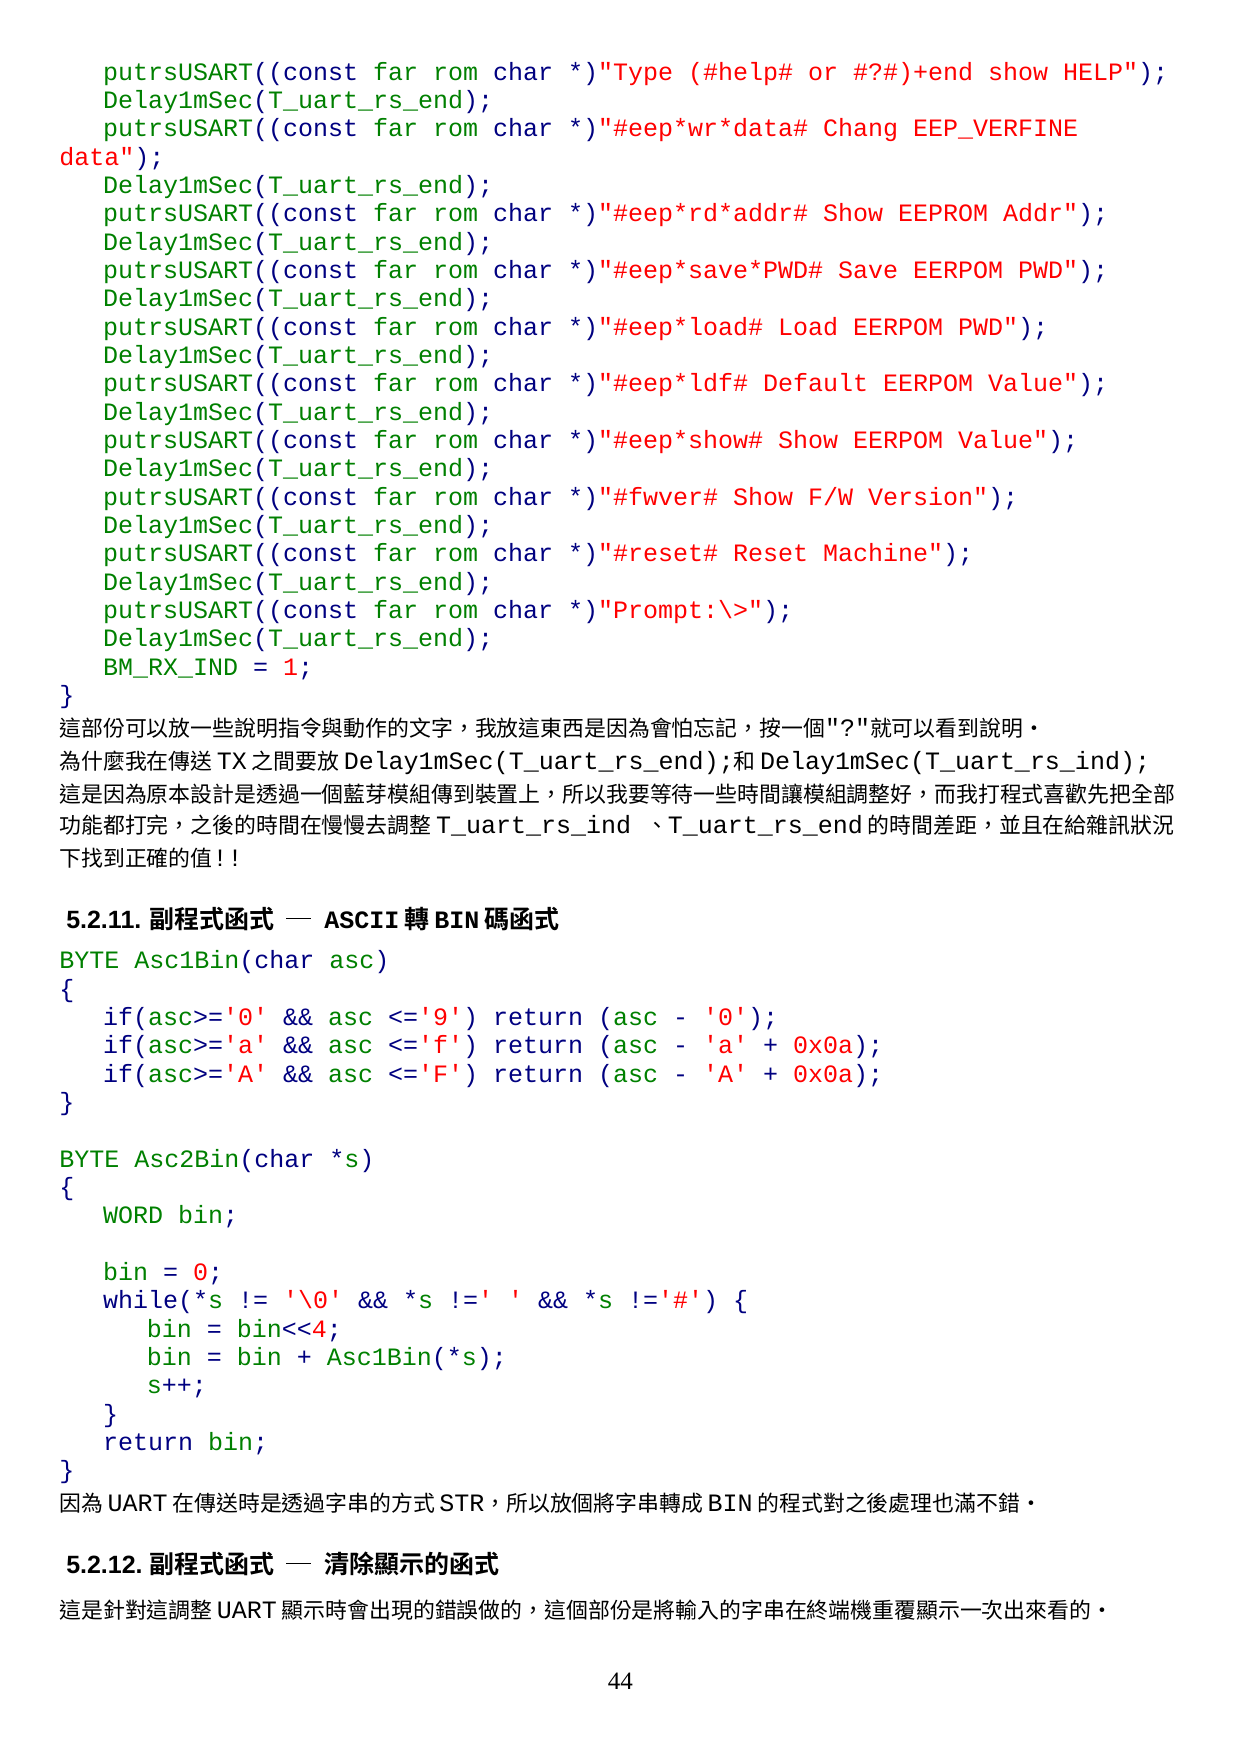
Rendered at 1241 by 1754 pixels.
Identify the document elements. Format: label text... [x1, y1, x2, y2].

text return bin; [59, 1430, 1181, 1458]
text 這是因為原本設計是透過一個藍芽模組傳到裝置上，所以我要等待一些時間讓模組調整好，而我打程式喜歡先把全部功能都打完，之後的時間在慢慢去調整 T_uart_rs_ind 、T_uart_rs_end的時間差距，並且在給雜訊狀況下找到正確的值!! [59, 777, 1181, 874]
text } [59, 1090, 1181, 1118]
text } [59, 1458, 1181, 1486]
text putrsUSART((const far rom char *)"#eep*save*PWD# Save EERPOM PWD"); [59, 257, 1181, 286]
text Delay1mSec(T_uart_rs_end); [59, 172, 1181, 201]
text 這部份可以放一些說明指令與動作的文字，我放這東西是因為會怕忘記，按一個"?"就可以看到說明‧ [59, 711, 1181, 744]
text Delay1mSec(T_uart_rs_end); [59, 456, 1181, 484]
text while(*s != '\0' && *s !=' ' && *s !='#') { [59, 1288, 1181, 1316]
text BM_RX_IND = 1; [59, 654, 1181, 682]
text if(asc>='a' && asc <='f') return (asc - 'a' + 0x0a); [59, 1033, 1181, 1061]
text Delay1mSec(T_uart_rs_end); [59, 342, 1181, 371]
text { [59, 1175, 1181, 1203]
text if(asc>='A' && asc <='F') return (asc - 'A' + 0x0a); [59, 1061, 1181, 1090]
text putrsUSART((const far rom char *)"#fwver# Show F/W Version"); [59, 484, 1181, 512]
text putrsUSART((const far rom char *)"Prompt:\>"); [59, 597, 1181, 626]
text putrsUSART((const far rom char *)"#reset# Reset Machine"); [59, 541, 1181, 569]
text } [59, 1401, 1181, 1430]
subtitle 副程式函式 ─ 清除顯示的函式 [59, 1544, 1181, 1581]
text BYTE Asc2Bin(char *s) [59, 1146, 1181, 1175]
text 因為UART在傳送時是透過字串的方式STR，所以放個將字串轉成BIN的程式對之後處理也滿不錯‧ [59, 1486, 1181, 1519]
text bin = bin + Asc1Bin(*s); [59, 1345, 1181, 1373]
subtitle 副程式函式 ─ ASCII轉BIN碼函式 [59, 899, 1181, 936]
text WORD bin; [59, 1203, 1181, 1231]
text putrsUSART((const far rom char *)"#eep*ldf# Default EERPOM Value"); [59, 371, 1181, 399]
text if(asc>='0' && asc <='9') return (asc - '0'); [59, 1005, 1181, 1033]
text Delay1mSec(T_uart_rs_end); [59, 626, 1181, 654]
text Delay1mSec(T_uart_rs_end); [59, 569, 1181, 597]
text Delay1mSec(T_uart_rs_end); [59, 286, 1181, 314]
text putrsUSART((const far rom char *)"#eep*show# Show EERPOM Value"); [59, 427, 1181, 456]
text 這是針對這調整UART顯示時會出現的錯誤做的，這個部份是將輸入的字串在終端機重覆顯示一次出來看的‧ [59, 1593, 1181, 1626]
text Delay1mSec(T_uart_rs_end); [59, 512, 1181, 541]
text Delay1mSec(T_uart_rs_end); [59, 399, 1181, 427]
text putrsUSART((const far rom char *)"#eep*rd*addr# Show EEPROM Addr"); [59, 201, 1181, 229]
text putrsUSART((const far rom char *)"#eep*wr*data# Chang EEP_VERFINE data"); [59, 116, 1181, 172]
text putrsUSART((const far rom char *)"Type (#help# or #?#)+end show HELP"); [59, 59, 1181, 87]
text putrsUSART((const far rom char *)"#eep*load# Load EERPOM PWD"); [59, 314, 1181, 342]
text bin = 0; [59, 1260, 1181, 1288]
text bin = bin<<4; [59, 1316, 1181, 1345]
text } [59, 682, 1181, 711]
text 為什麼我在傳送TX之間要放Delay1mSec(T_uart_rs_end);和Delay1mSec(T_uart_rs_ind); [59, 744, 1181, 777]
text Delay1mSec(T_uart_rs_end); [59, 229, 1181, 257]
text s++; [59, 1373, 1181, 1401]
text BYTE Asc1Bin(char asc) [59, 948, 1181, 976]
text Delay1mSec(T_uart_rs_end); [59, 87, 1181, 116]
text { [59, 976, 1181, 1005]
